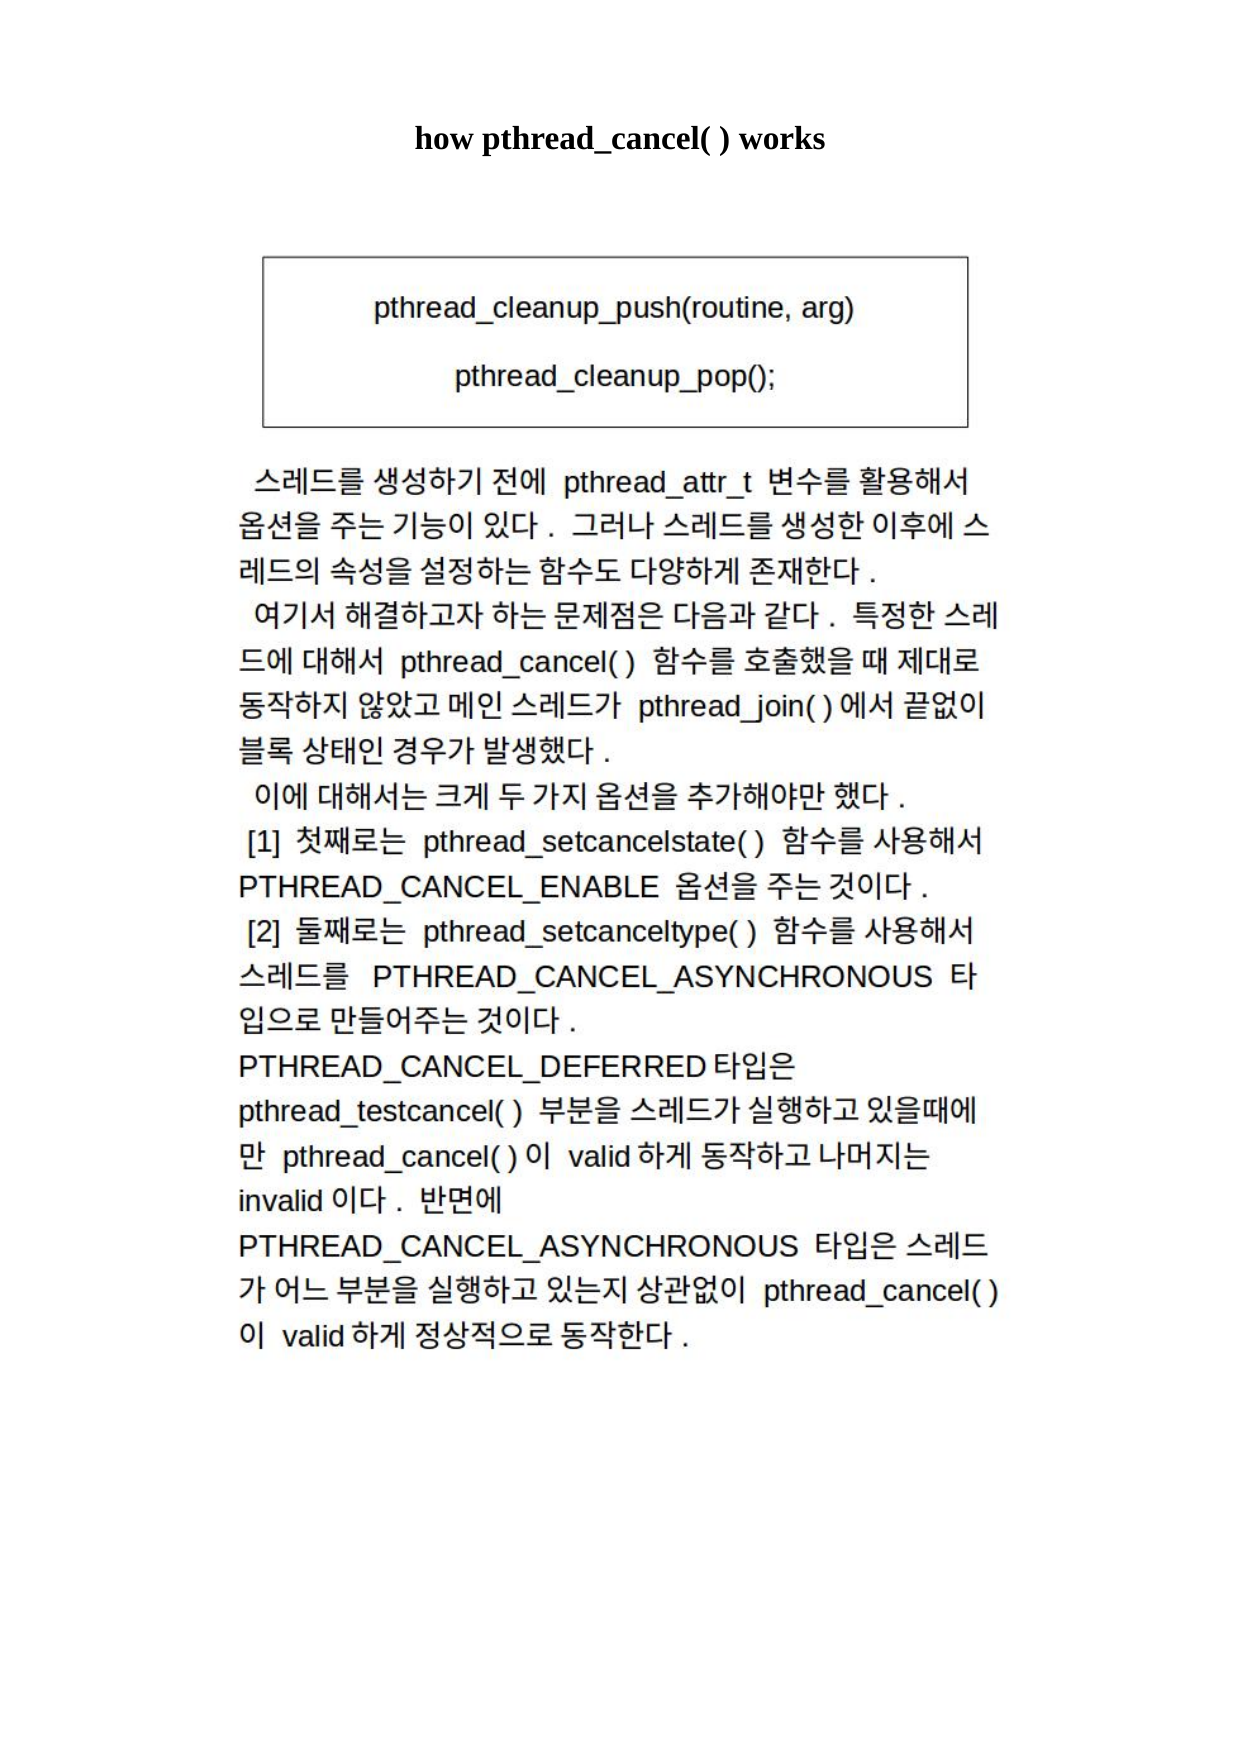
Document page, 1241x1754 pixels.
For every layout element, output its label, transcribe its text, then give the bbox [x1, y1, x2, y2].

picture [118, 185, 1123, 1606]
text how pthread_cancel( ) works [118, 118, 1122, 156]
